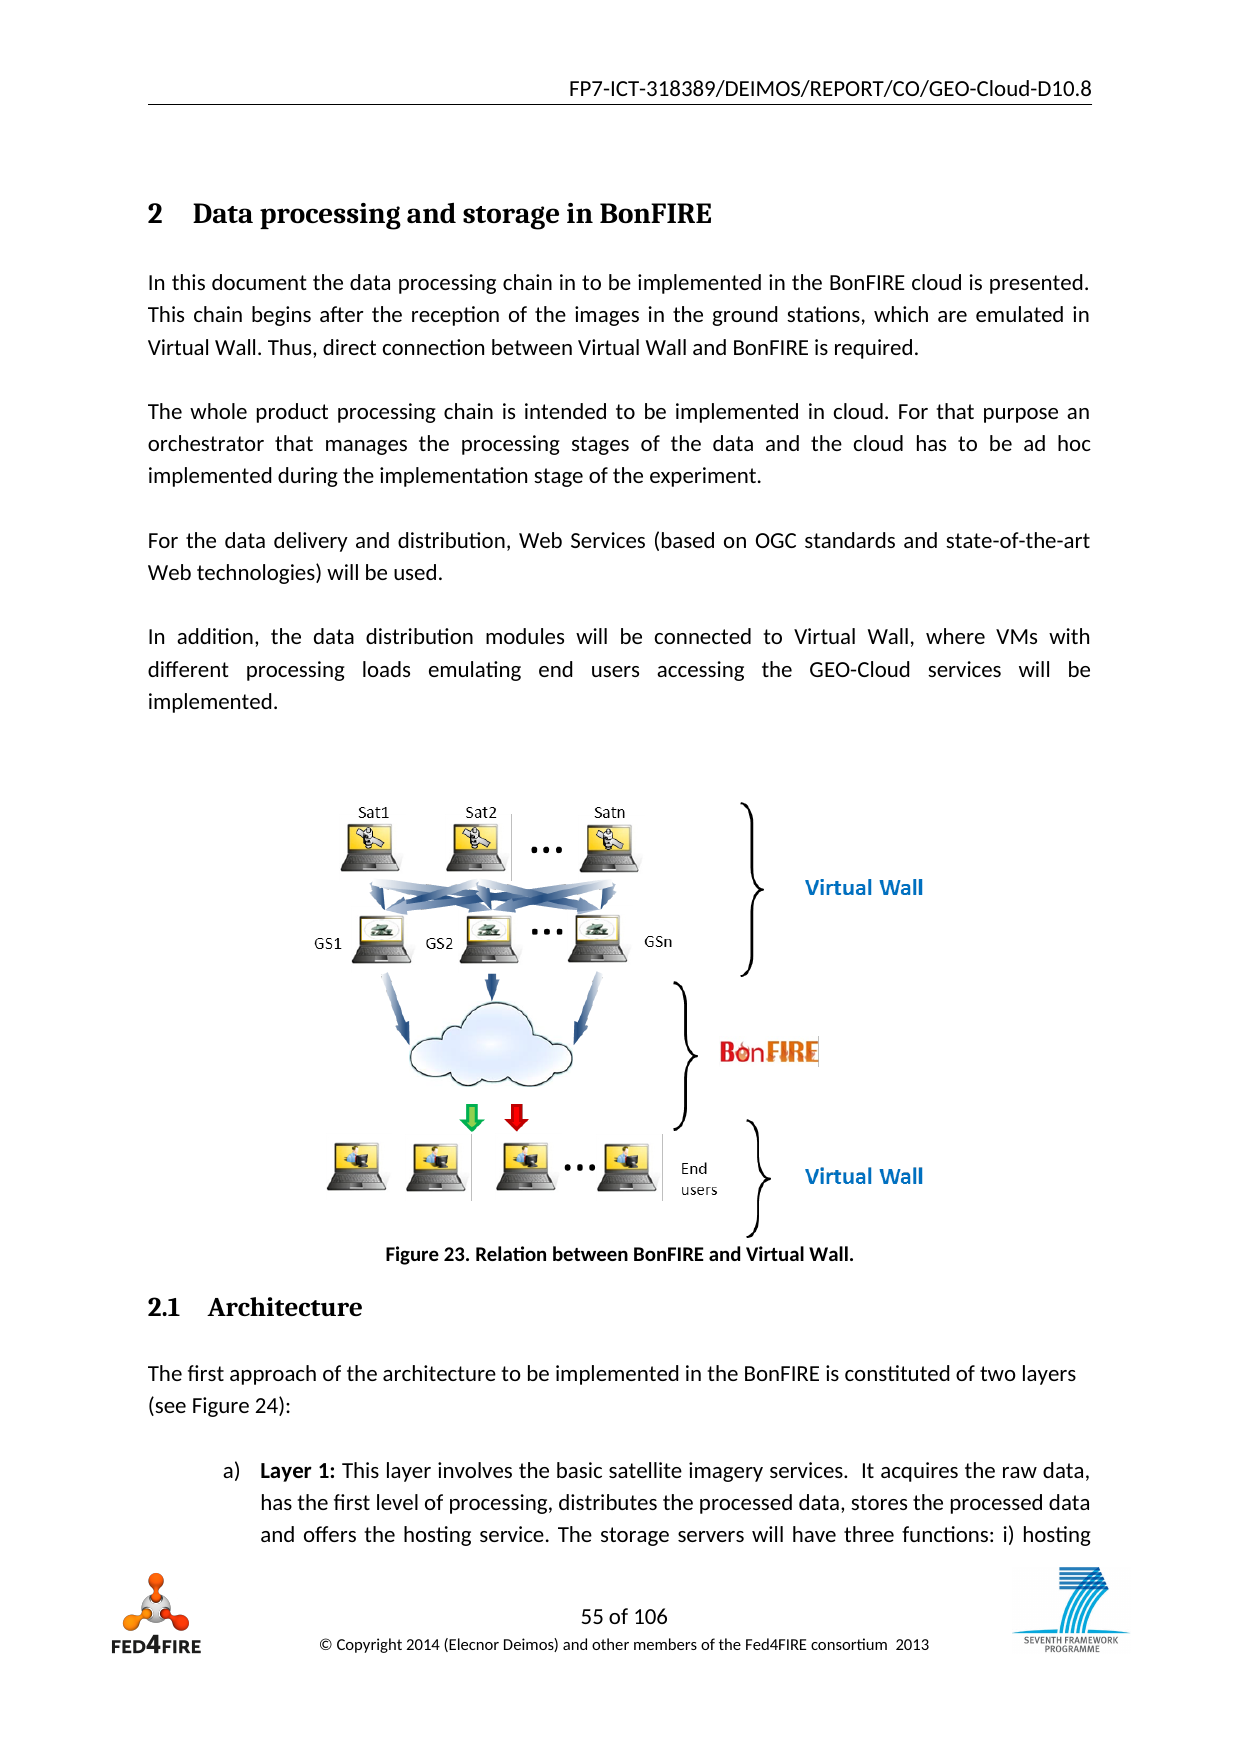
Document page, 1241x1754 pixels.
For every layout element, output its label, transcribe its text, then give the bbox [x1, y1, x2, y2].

subtitle Data processing and storage in BonFIRE [148, 198, 1092, 231]
text In addition, the data distribution modules will be connected to Virtual Wall, where VMs with different processing loads emulating end users accessing the GEO-Cloud services will be implemented. [148, 622, 1092, 715]
text For the data delivery and distribution, Web Services (based on OGC standards and state-of-the-art Web technologies) will be used. [148, 526, 1092, 586]
text Figure 23. Relation between BonFIRE and Virtual Wall. [148, 1242, 1092, 1267]
text The whole product processing chain is intended to be implemented in cloud. For that purpose an orchestrator that manages the processing stages of the data and the cloud has to be ad hoc implemented during the implementation stage of the experiment. [148, 397, 1092, 489]
text The first approach of the architecture to be implemented in the BonFIRE is constituted of two layers (see Figure 24): [148, 1359, 1092, 1420]
list Layer 1: This layer involves the basic satellite imagery services. It acquires the raw data, has the first level of processing, distributes the processed data, stores the processed data and offers the hosting service. The storage servers will have three functions: i) hosting [223, 1456, 1092, 1548]
text In this document the data processing chain in to be implemented in the BonFIRE cloud is presented. This chain begins after the reception of the images in the ground stations, which are emulated in Virtual Wall. Thus, direct connection between Virtual Wall and BonFIRE is required. [148, 268, 1092, 361]
subtitle Architecture [148, 1292, 1092, 1323]
